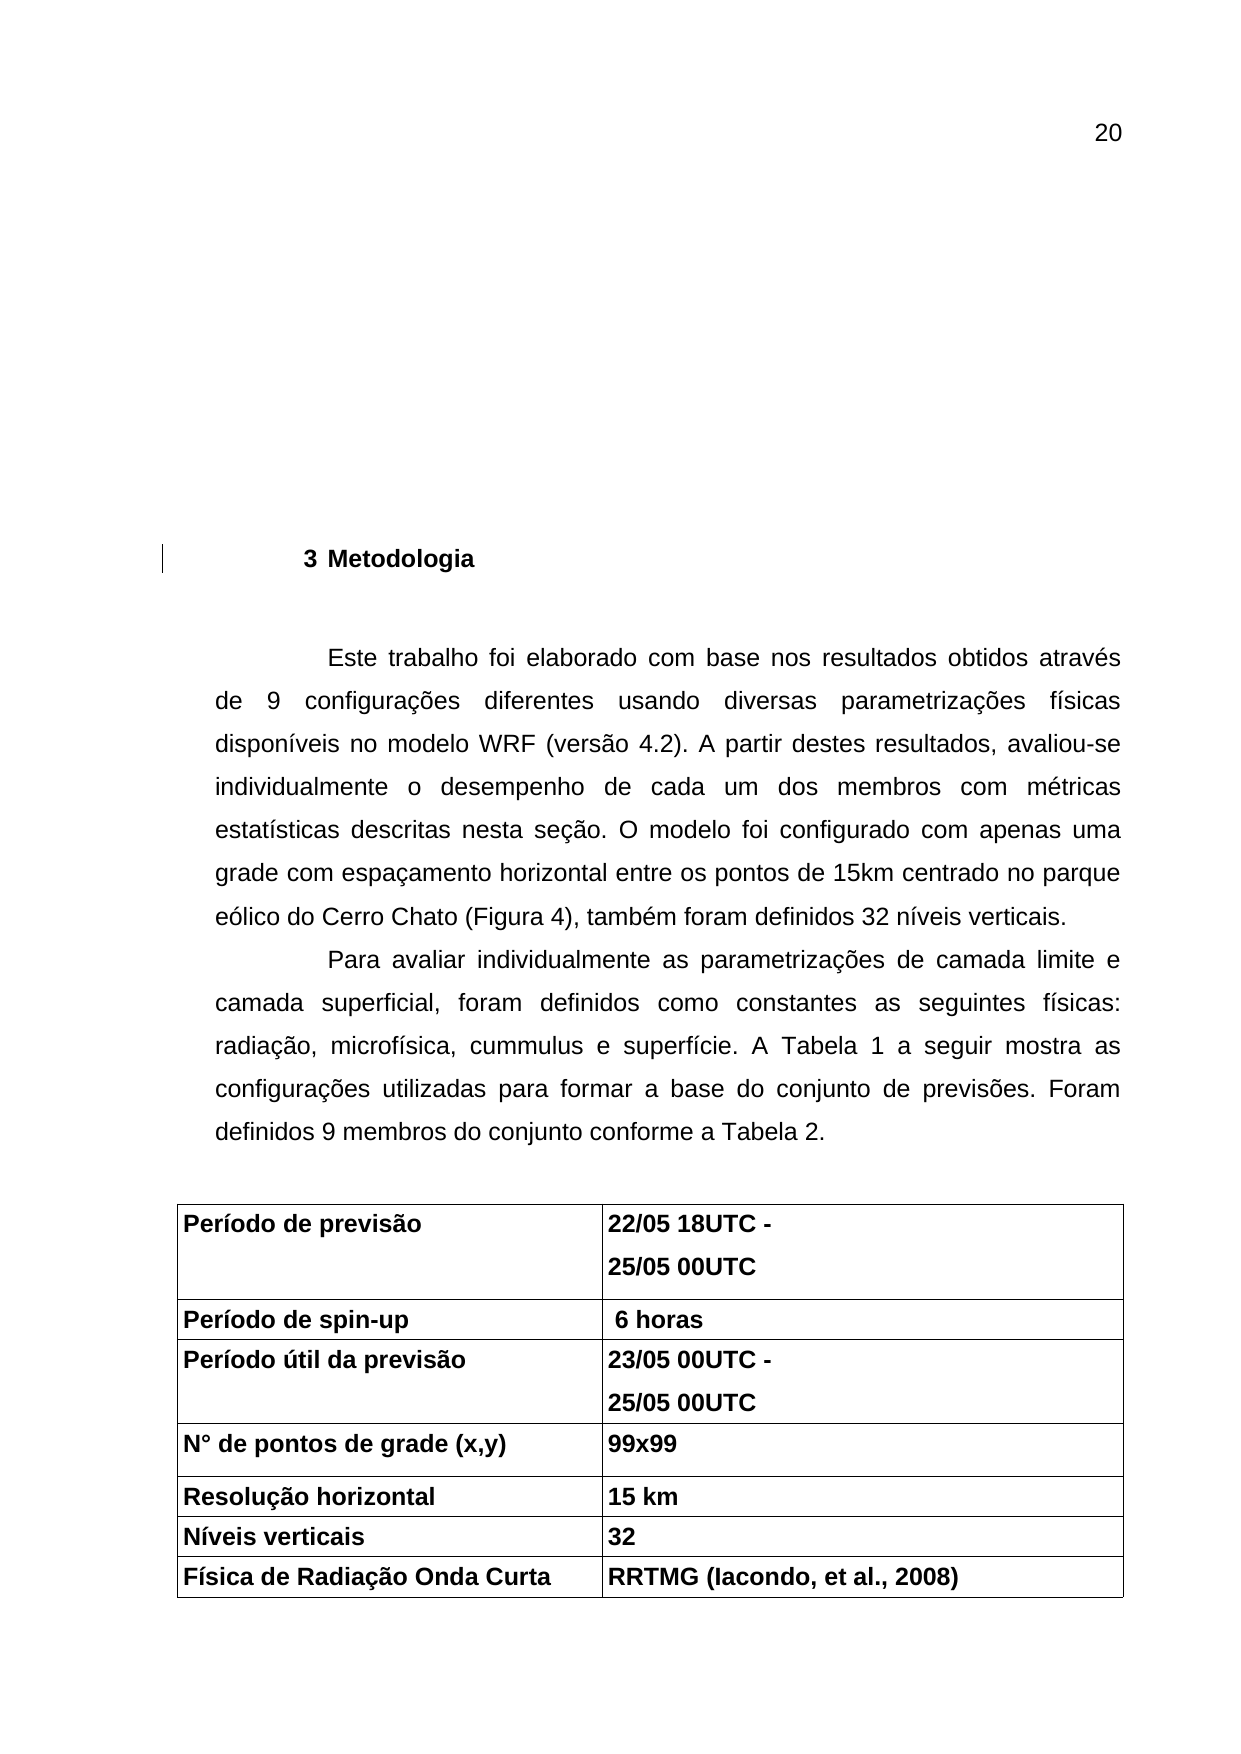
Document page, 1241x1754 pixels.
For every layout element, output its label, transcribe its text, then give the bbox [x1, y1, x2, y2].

table_cell 32 [603, 1517, 1123, 1556]
table_header 22/05 18UTC - 25/05 00UTC [603, 1205, 1123, 1299]
table_cell 15 km [603, 1477, 1123, 1516]
table_cell Período útil da previsão [178, 1340, 602, 1423]
text Para avaliar individualmente as parametrizações de camada limite e camada superficial, foram definidos como constantes as seguintes físicas: radiação, microfísica, cummulus e superfície. A Tabela 1 a seguir mostra as configurações utilizadas para formar a base do conjunto de previsões. Foram definidos 9 membros do conjunto conforme a Tabela 2. [215, 945, 1122, 1146]
text Este trabalho foi elaborado com base nos resultados obtidos através de 9 configurações diferentes usando diversas parametrizações físicas disponíveis no modelo WRF (versão 4.2). A partir destes resultados, avaliou-se individualmente o desempenho de cada um dos membros com métricas estatísticas descritas nesta seção. O modelo foi configurado com apenas uma grade com espaçamento horizontal entre os pontos de 15km centrado no parque eólico do Cerro Chato (Figura 4), também foram definidos 32 níveis verticais. [215, 643, 1122, 930]
table_cell 23/05 00UTC - 25/05 00UTC [603, 1340, 1123, 1423]
table_cell Período de spin-up [178, 1300, 602, 1339]
table_header Período de previsão [178, 1205, 602, 1299]
table_cell N° de pontos de grade (x,y) [178, 1424, 602, 1476]
table_cell 6 horas [603, 1300, 1123, 1339]
table_cell RRTMG (Iacondo, et al., 2008) [603, 1557, 1123, 1597]
table_cell 99x99 [603, 1424, 1123, 1476]
subtitle Metodologia [215, 544, 1122, 573]
table_cell Física de Radiação Onda Curta [178, 1557, 602, 1597]
table_cell Níveis verticais [178, 1517, 602, 1556]
table_cell Resolução horizontal [178, 1477, 602, 1516]
